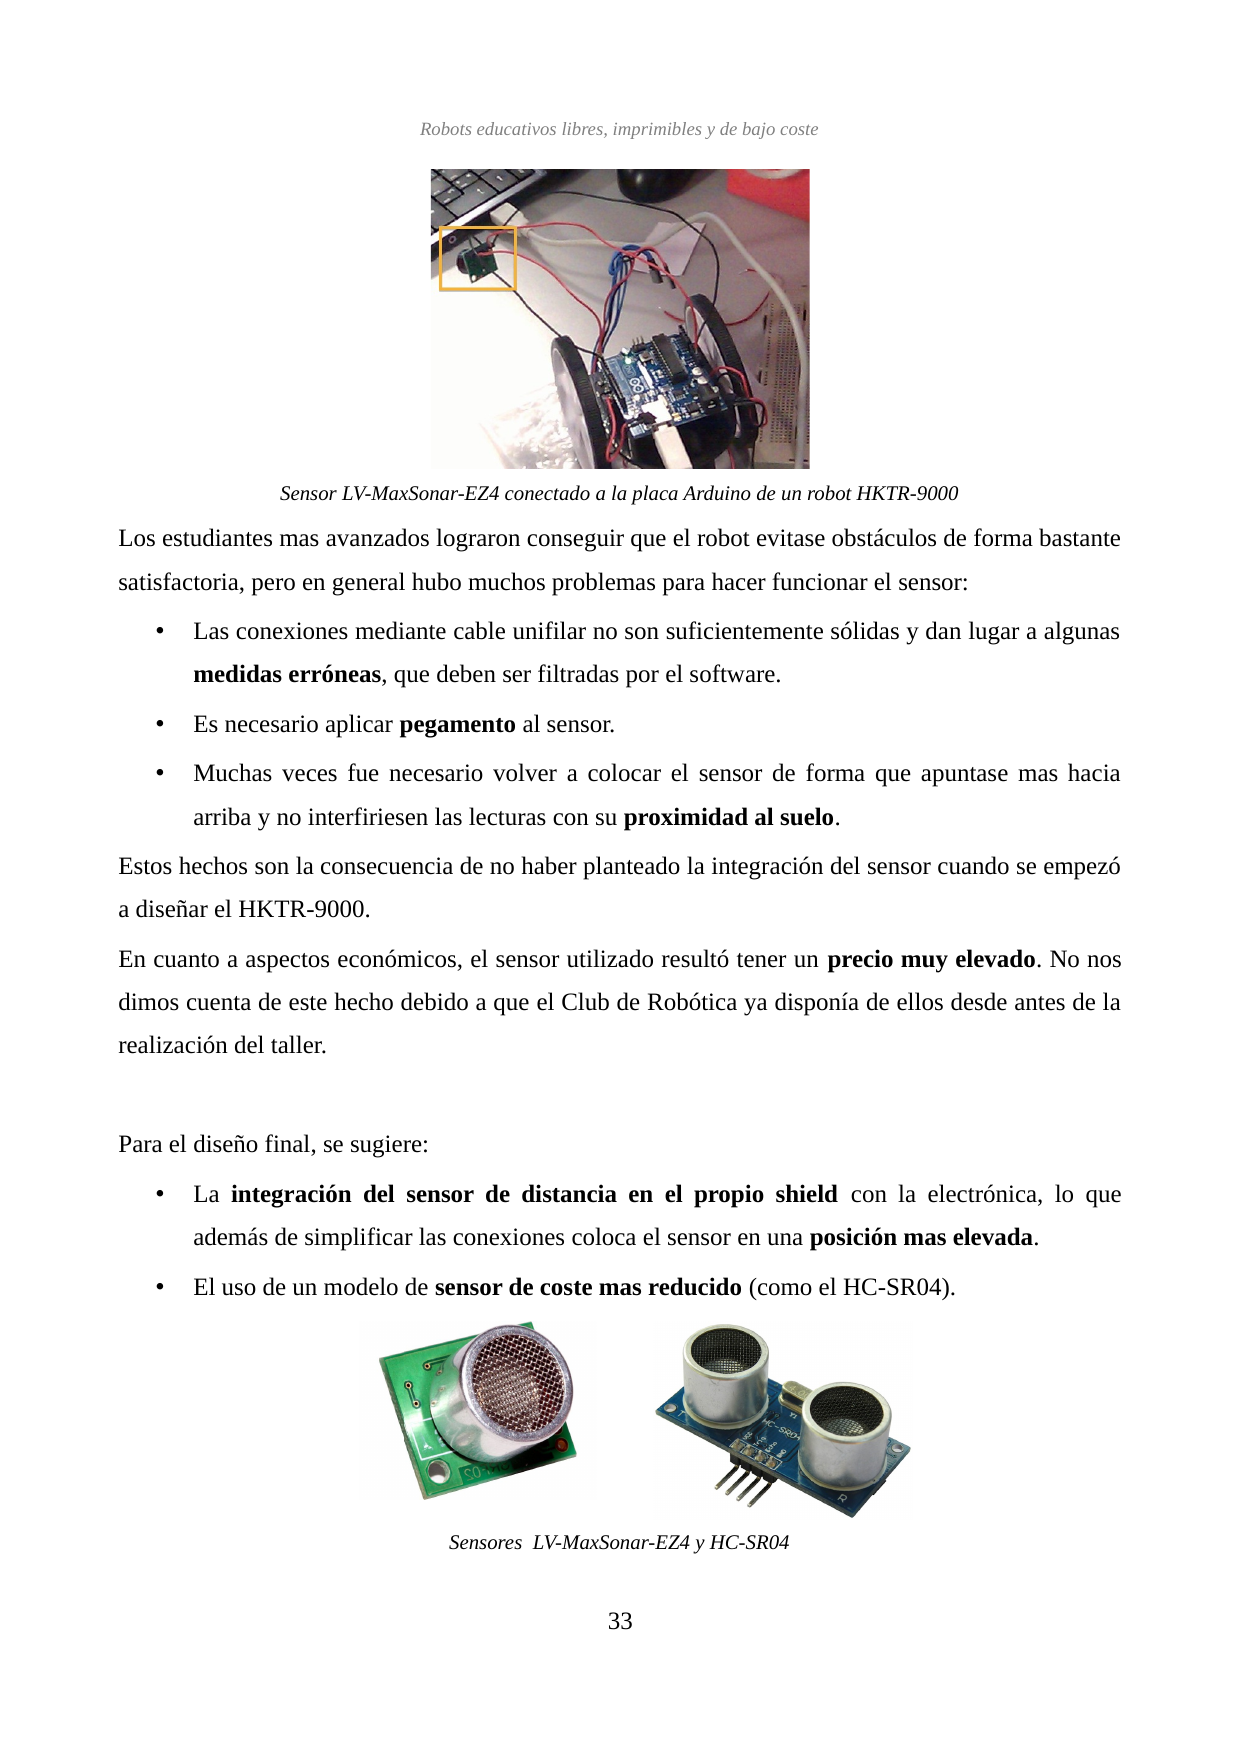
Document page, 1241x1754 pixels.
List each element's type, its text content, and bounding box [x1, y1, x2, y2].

list Es necesario aplicar pegamento al sensor. [156, 709, 1122, 738]
text Estos hechos son la consecuencia de no haber planteado la integración del sensor cuando se empezó a diseñar el HKTR-9000. [118, 851, 1122, 923]
picture [430, 169, 810, 469]
text Sensores LV-MaxSonar-EZ4 y HC-SR04 [118, 1321, 1122, 1554]
text En cuanto a aspectos económicos, el sensor utilizado resultó tener un precio muy elevado. No nos dimos cuenta de este hecho debido a que el Club de Robótica ya disponía de ellos desde antes de la realización del taller. [118, 944, 1122, 1059]
list La integración del sensor de distancia en el propio shield con la electrónica, lo que además de simplificar las conexiones coloca el sensor en una posición mas elevada. [156, 1179, 1122, 1251]
picture [653, 1321, 913, 1520]
text Para el diseño final, se sugiere: [118, 1129, 1122, 1158]
text Los estudiantes mas avanzados lograron conseguir que el robot evitase obstáculos de forma bastante satisfactoria, pero en general hubo muchos problemas para hacer funcionar el sensor: [118, 523, 1122, 595]
list Muchas veces fue necesario volver a colocar el sensor de forma que apuntase mas hacia arriba y no interfiriesen las lecturas con su proximidad al suelo. [156, 758, 1122, 830]
list Las conexiones mediante cable unifilar no son suficientemente sólidas y dan lugar a algunas medidas erróneas, que deben ser filtradas por el software. [156, 616, 1122, 688]
picture [358, 1321, 597, 1500]
text Sensor LV-MaxSonar-EZ4 conectado a la placa Arduino de un robot HKTR-9000 [118, 169, 1122, 505]
list El uso de un modelo de sensor de coste mas reducido (como el HC-SR04). [156, 1272, 1122, 1300]
